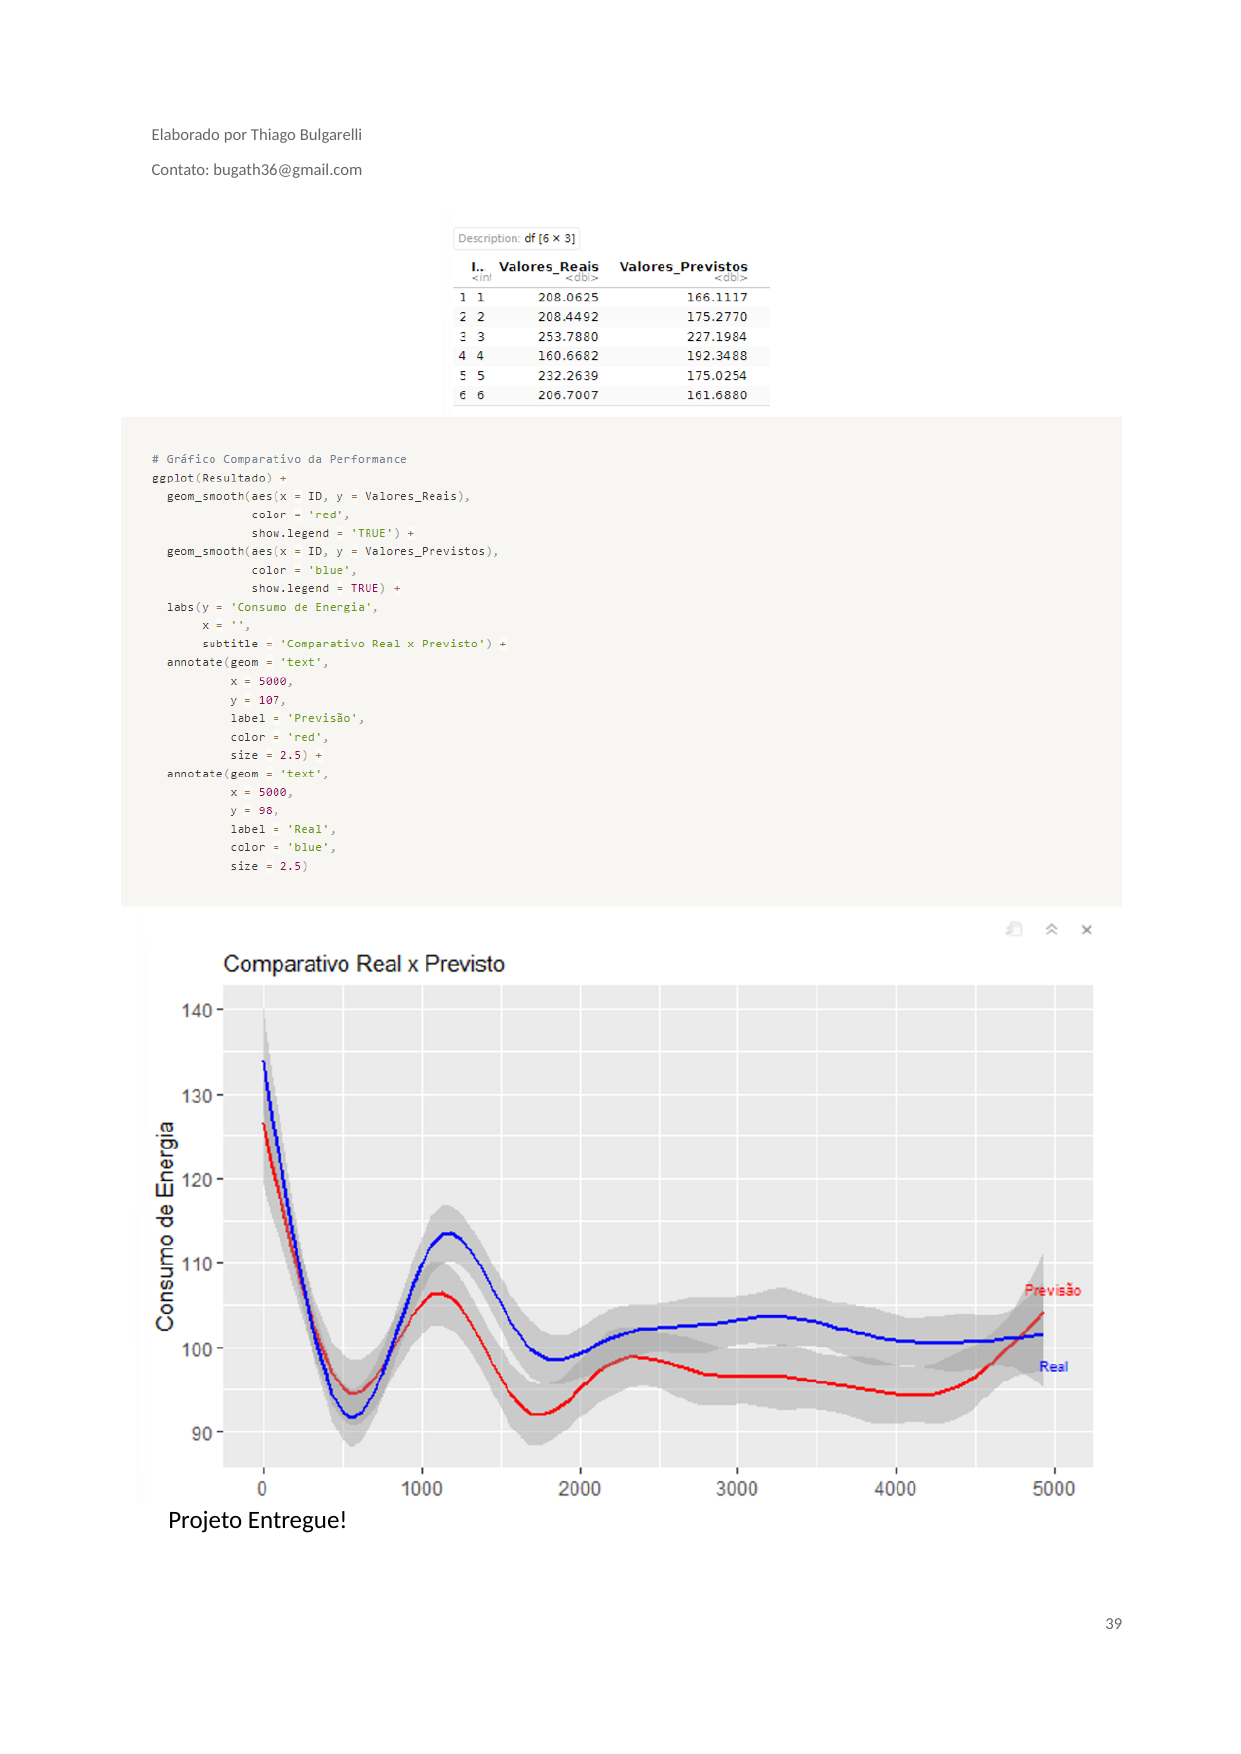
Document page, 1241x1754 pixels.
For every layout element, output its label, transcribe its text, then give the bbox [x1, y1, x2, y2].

text [441, 407, 1122, 417]
picture [118, 209, 1123, 907]
text Projeto Entregue! [118, 907, 1122, 1534]
text [118, 407, 440, 417]
picture [135, 916, 1099, 1504]
